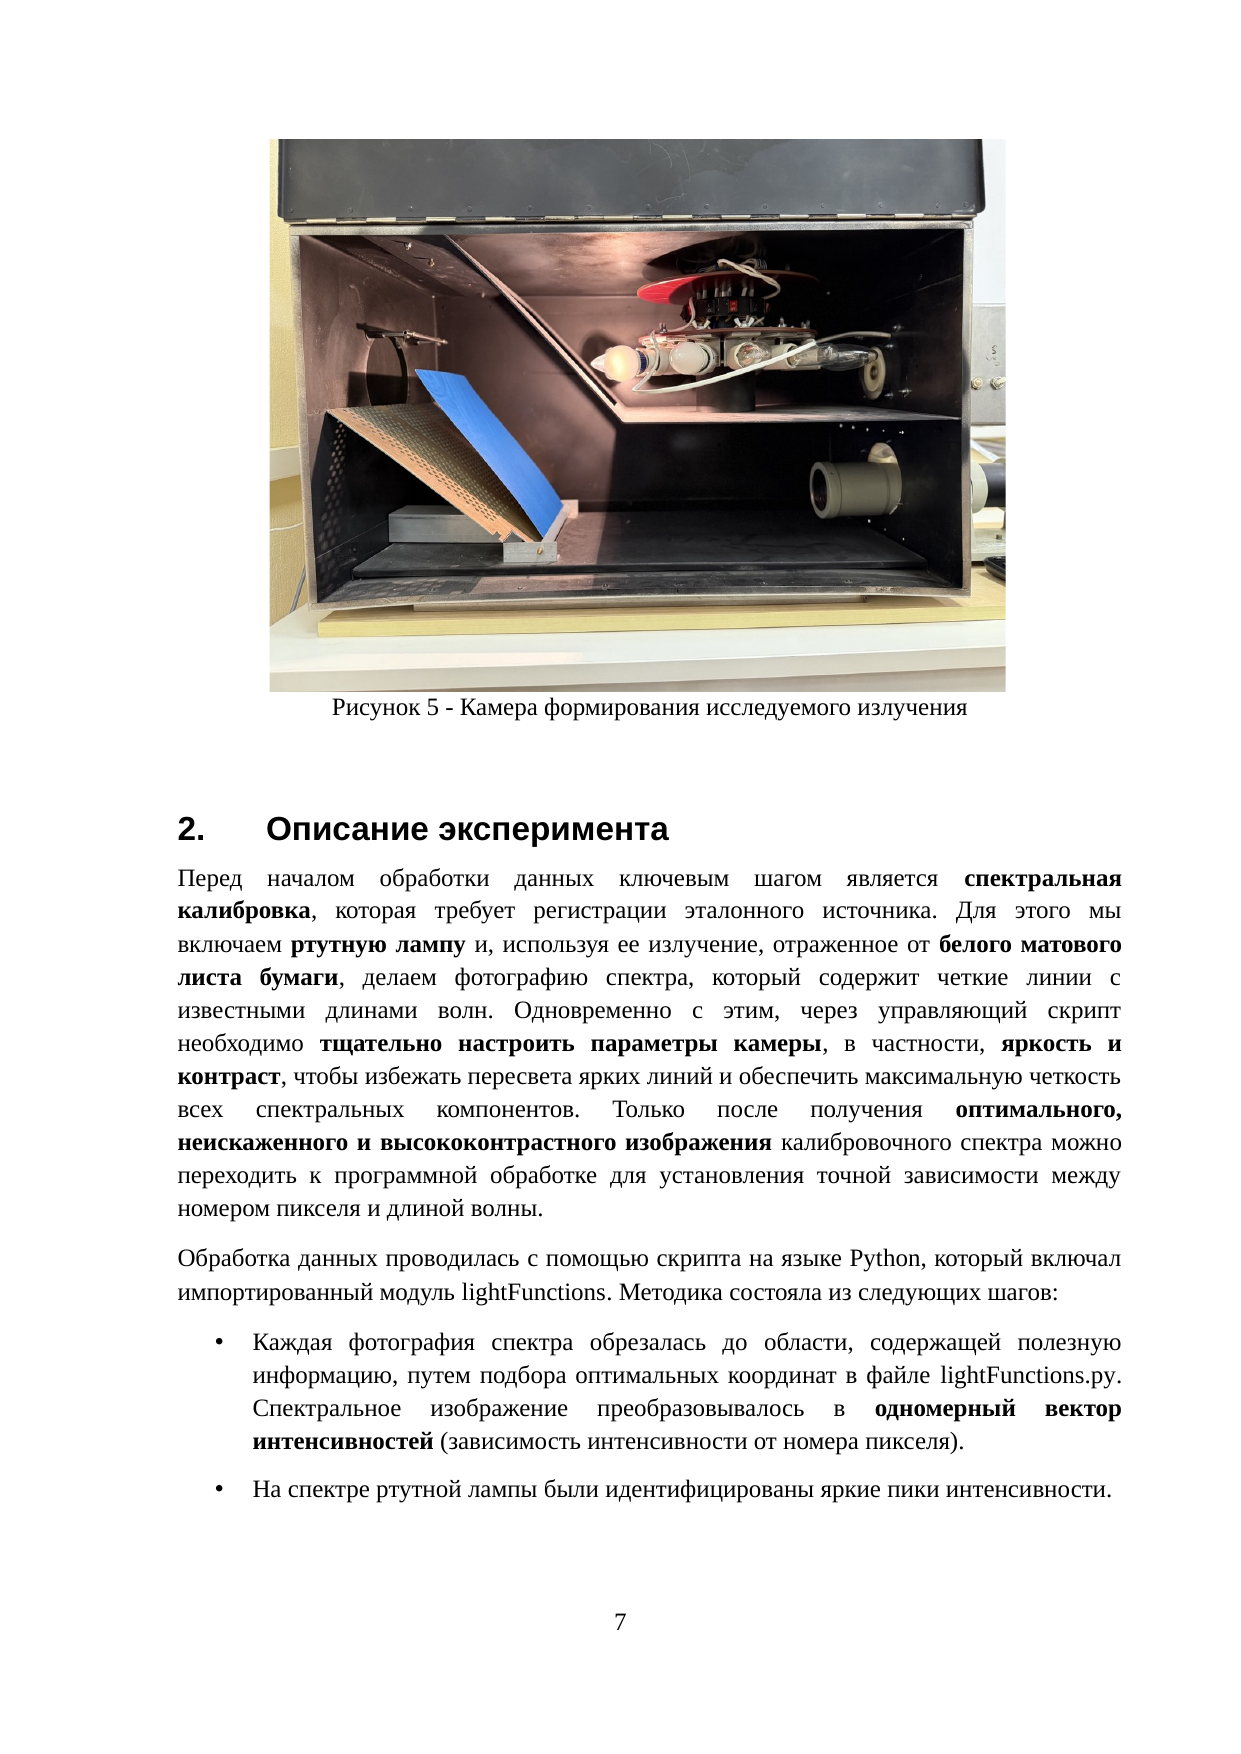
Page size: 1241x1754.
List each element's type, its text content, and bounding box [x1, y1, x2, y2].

text Перед началом обработки данных ключевым шагом является спектральная калибровка, которая требует регистрации эталонного источника. Для этого мы включаем ртутную лампу и, используя ее излучение, отраженное от белого матового листа бумаги, делаем фотографию спектра, который содержит четкие линии с известными длинами волн. Одновременно с этим, через управляющий скрипт необходимо тщательно настроить параметры камеры, в частности, яркость и контраст, чтобы избежать пересвета ярких линий и обеспечить максимальную четкость всех спектральных компонентов. Только после получения оптимального, неискаженного и высококонтрастного изображения калибровочного спектра можно переходить к программной обработке для установления точной зависимости между номером пикселя и длиной волны. [177, 863, 1122, 1222]
list Каждая фотография спектра обрезалась до области, содержащей полезную информацию, путем подбора оптимальных координат в файле lightFunctions.py. Спектральное изображение преобразовывалось в одномерный вектор интенсивностей (зависимость интенсивности от номера пикселя). [215, 1327, 1122, 1455]
text Рисунок 5 - Камера формирования исследуемого излучения [177, 118, 1122, 720]
subtitle Описание эксперимента [177, 809, 1093, 847]
picture [269, 139, 1006, 692]
text Обработка данных проводилась с помощью скрипта на языке Python, который включал импортированный модуль lightFunctions. Методика состояла из следующих шагов: [177, 1243, 1122, 1305]
list На спектре ртутной лампы были идентифицированы яркие пики интенсивности. [215, 1474, 1122, 1503]
